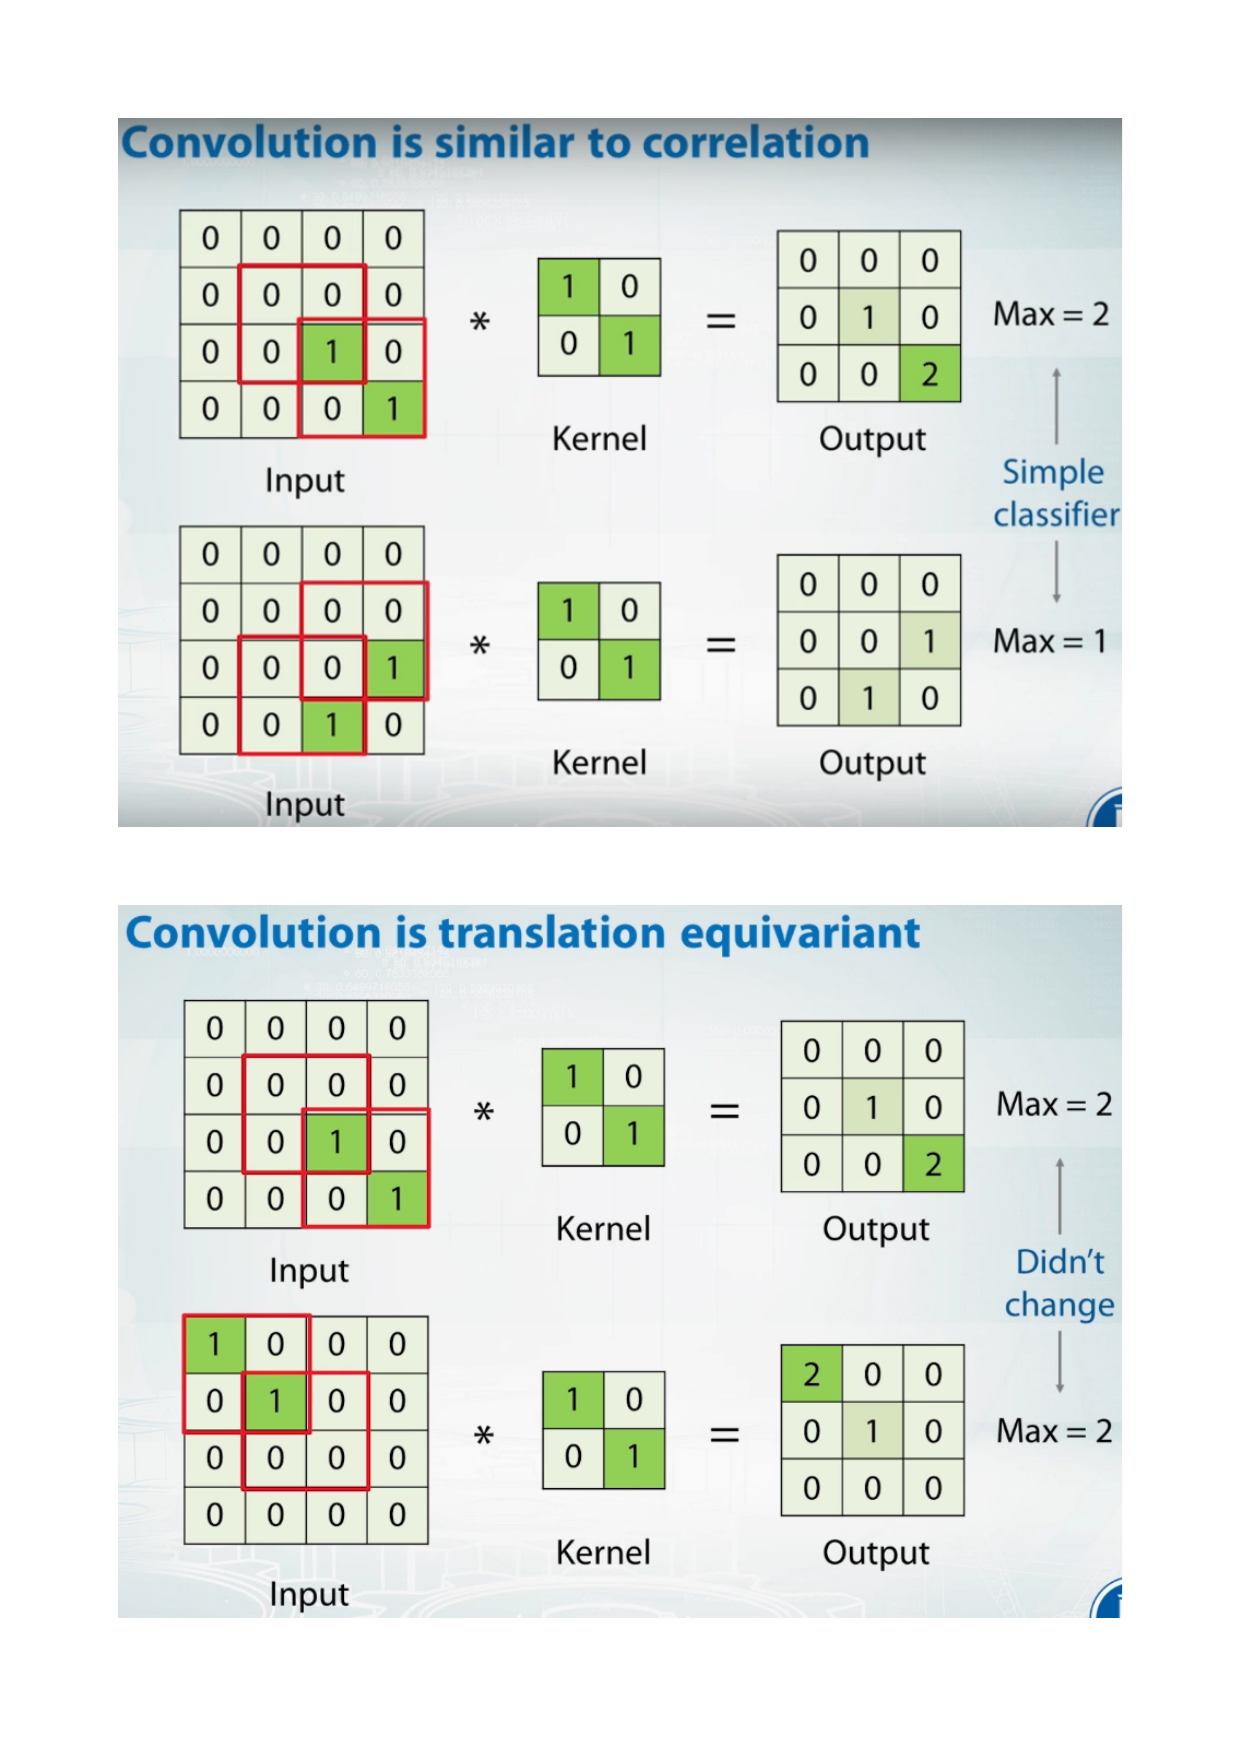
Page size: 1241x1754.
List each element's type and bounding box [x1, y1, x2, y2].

picture [118, 905, 1123, 1618]
picture [118, 118, 1123, 827]
